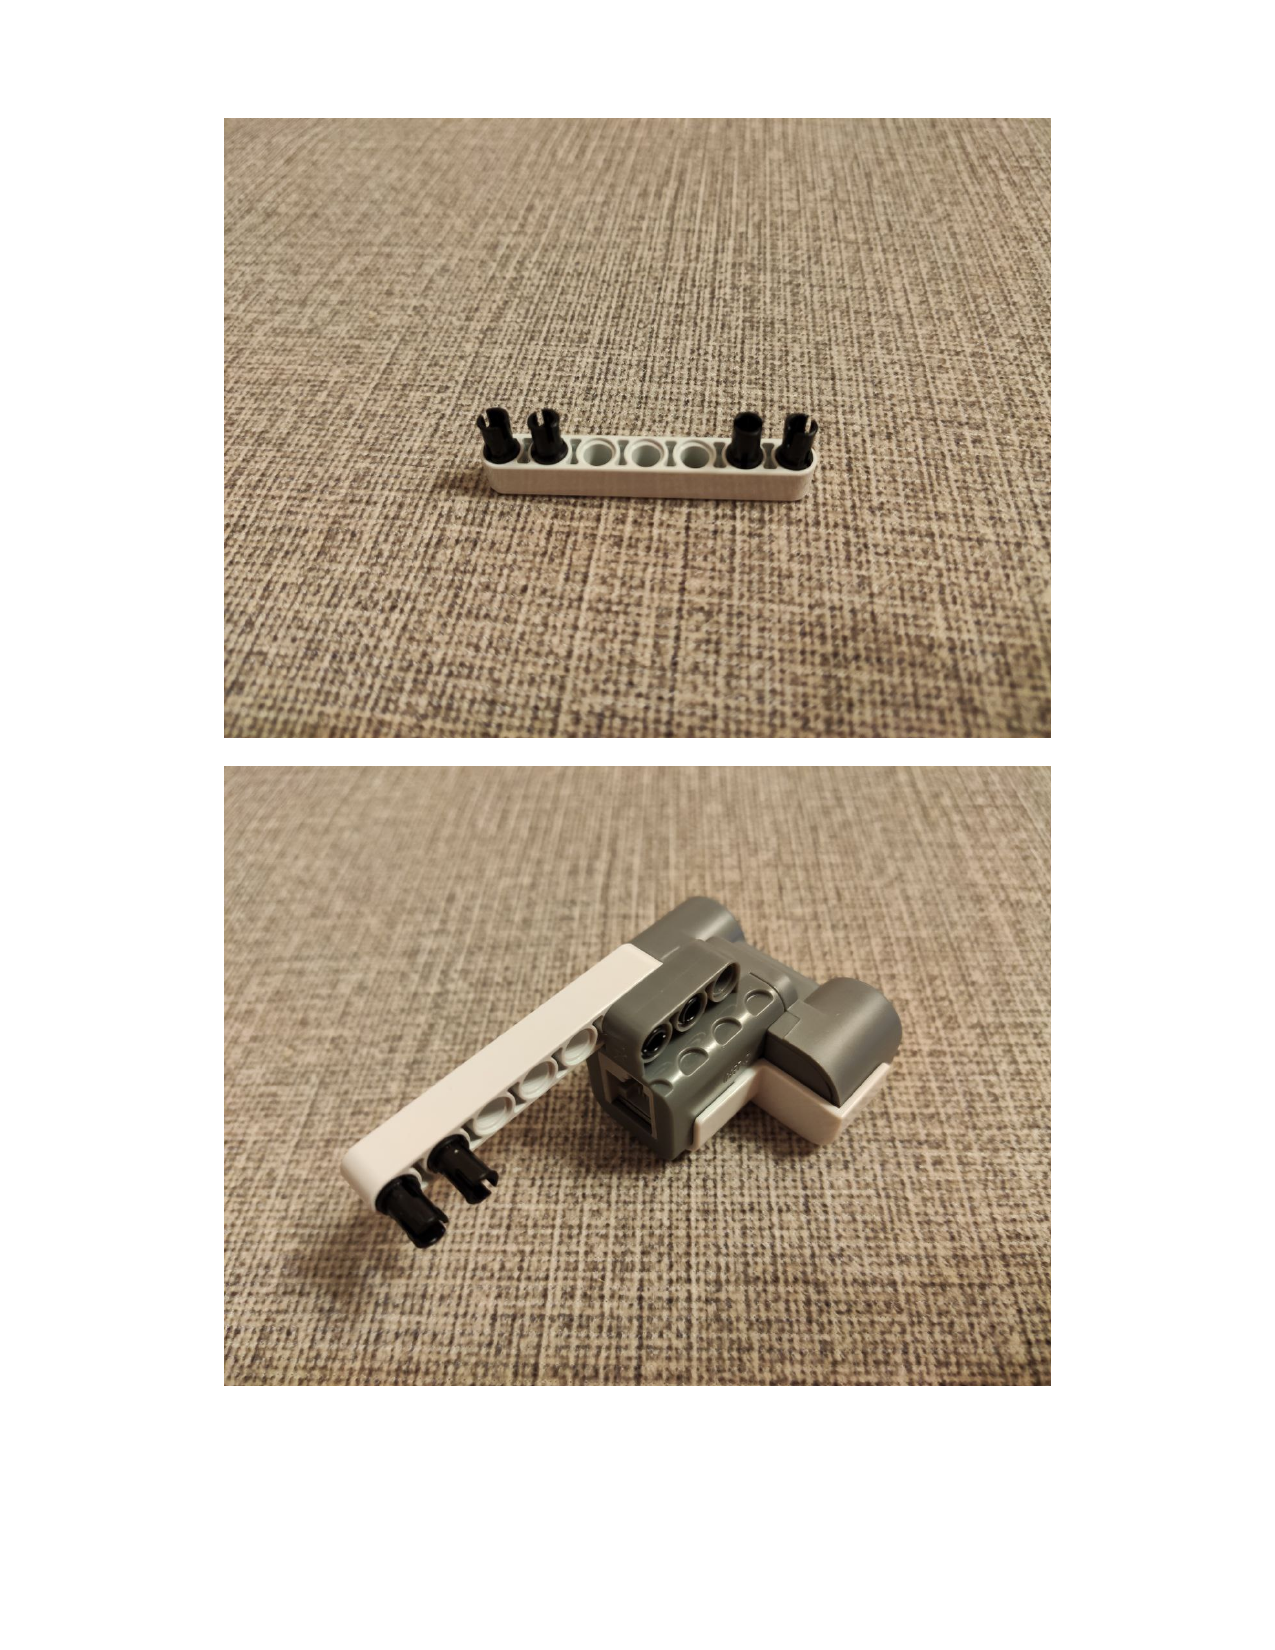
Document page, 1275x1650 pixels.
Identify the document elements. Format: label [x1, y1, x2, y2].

picture [224, 118, 1051, 738]
picture [224, 766, 1051, 1386]
